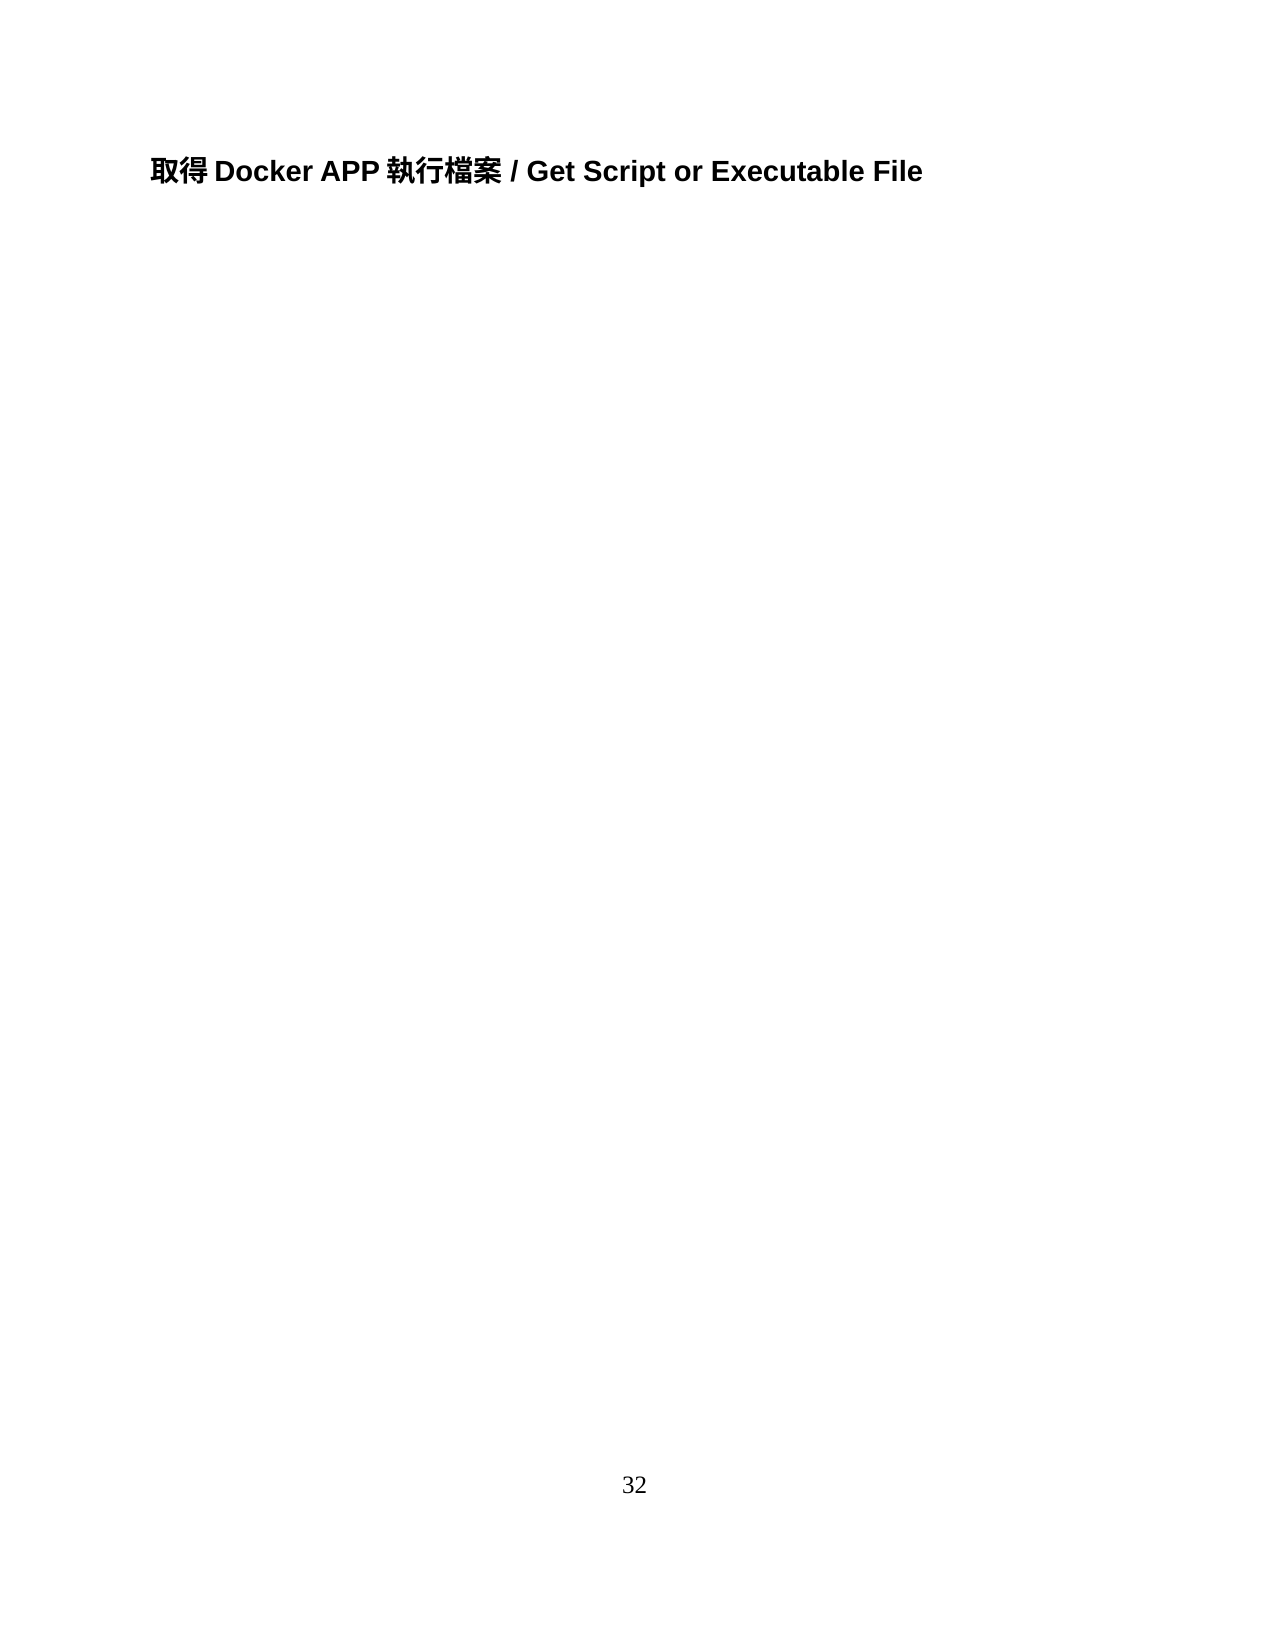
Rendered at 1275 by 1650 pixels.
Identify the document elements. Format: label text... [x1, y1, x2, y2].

subtitle 取得Docker APP執行檔案 / Get Script or Executable File [150, 150, 1125, 190]
